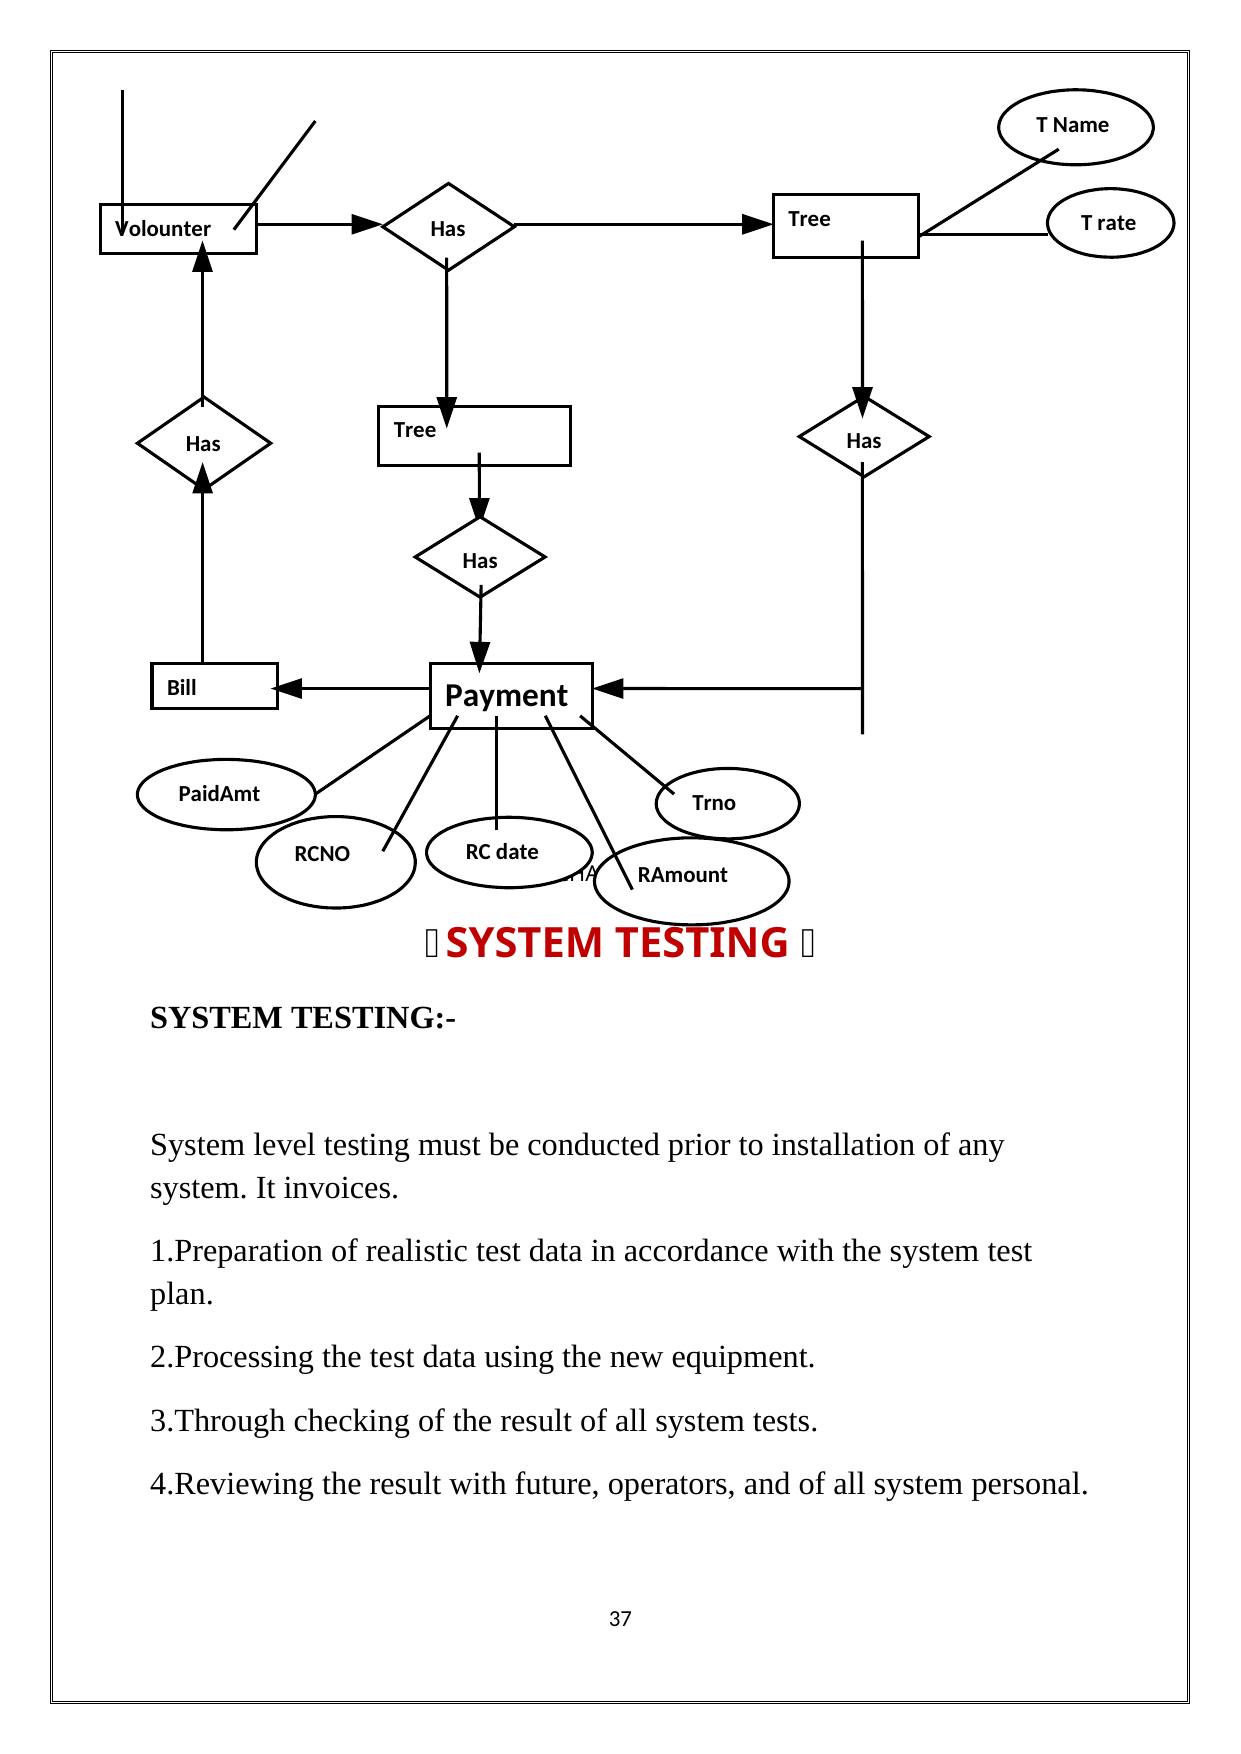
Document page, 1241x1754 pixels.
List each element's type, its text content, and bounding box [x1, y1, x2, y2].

text 3.Through checking of the result of all system tests. [150, 1401, 1090, 1438]
text  SYSTEM TESTING  [150, 912, 1090, 969]
text CHAPTER-XII [150, 857, 265, 887]
text 2.Processing the test data using the new equipment. [150, 1337, 1090, 1374]
text SYSTEM TESTING:- [150, 998, 1090, 1036]
text 1.Preparation of realistic test data in accordance with the system test plan. [150, 1231, 1090, 1311]
text CHAPTER-XII [406, 857, 474, 887]
text CHAPTER-XII [777, 857, 1090, 887]
text 4.Reviewing the result with future, operators, and of all system personal. [150, 1464, 1090, 1501]
text System level testing must be conducted prior to installation of any system. It invoices. [150, 1125, 1090, 1205]
text CHAPTER-XII [545, 857, 607, 887]
